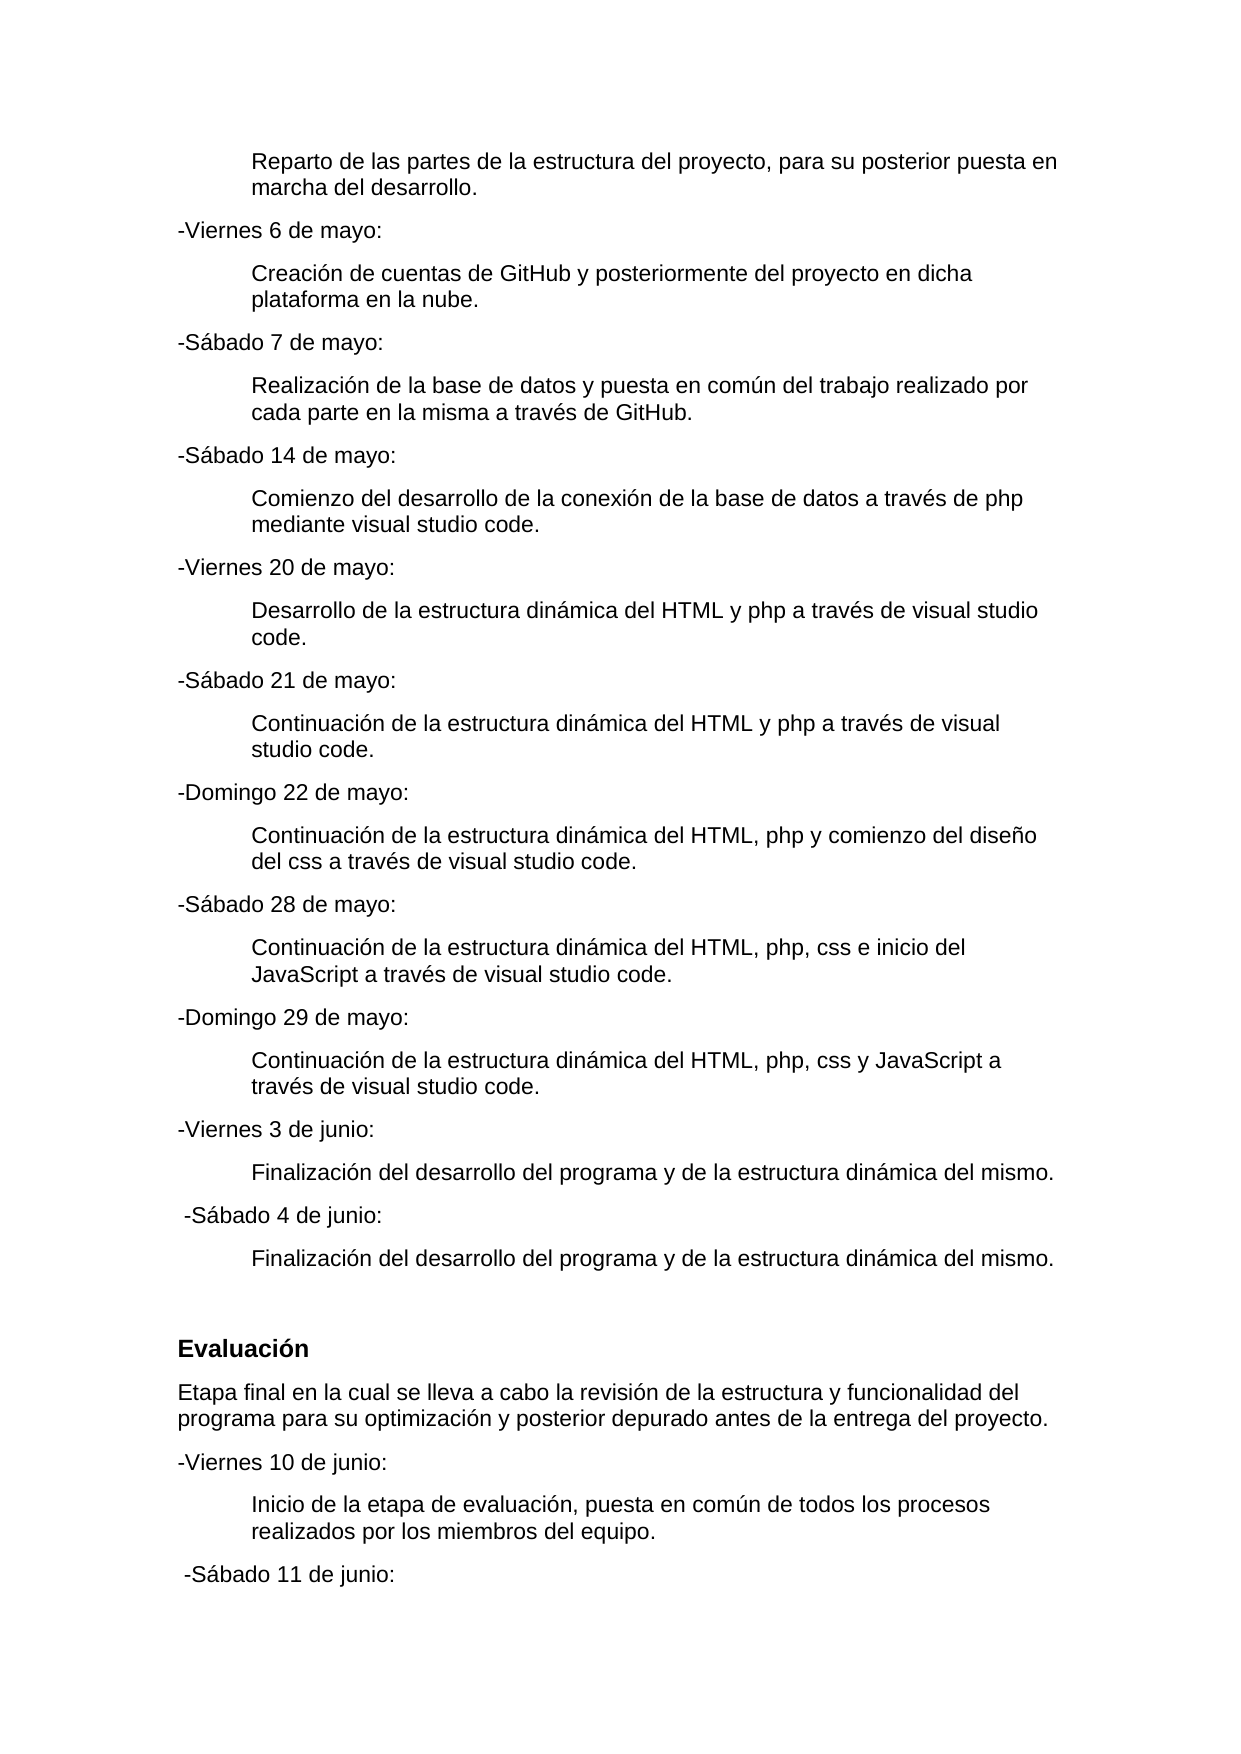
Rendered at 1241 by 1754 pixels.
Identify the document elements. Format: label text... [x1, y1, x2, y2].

text -Domingo 22 de mayo: [177, 779, 1063, 805]
text Desarrollo de la estructura dinámica del HTML y php a través de visual studio code. [251, 597, 1063, 650]
text Creación de cuentas de GitHub y posteriormente del proyecto en dicha plataforma en la nube. [251, 260, 1063, 313]
text -Sábado 4 de junio: [177, 1202, 1063, 1228]
text -Viernes 6 de mayo: [177, 217, 1063, 243]
text Continuación de la estructura dinámica del HTML, php y comienzo del diseño del css a través de visual studio code. [251, 822, 1063, 875]
text Finalización del desarrollo del programa y de la estructura dinámica del mismo. [177, 1245, 1063, 1272]
text -Sábado 21 de mayo: [177, 667, 1063, 693]
text -Viernes 3 de junio: [177, 1116, 1063, 1142]
text Inicio de la etapa de evaluación, puesta en común de todos los procesos realizados por los miembros del equipo. [251, 1491, 1063, 1544]
text Reparto de las partes de la estructura del proyecto, para su posterior puesta en marcha del desarrollo. [251, 148, 1063, 200]
text -Sábado 14 de mayo: [177, 442, 1063, 468]
text Comienzo del desarrollo de la conexión de la base de datos a través de php mediante visual studio code. [251, 485, 1063, 537]
text Evaluación [177, 1334, 1063, 1362]
text Continuación de la estructura dinámica del HTML y php a través de visual studio code. [251, 709, 1063, 762]
text Finalización del desarrollo del programa y de la estructura dinámica del mismo. [177, 1159, 1063, 1186]
text -Domingo 29 de mayo: [177, 1004, 1063, 1030]
text Etapa final en la cual se lleva a cabo la revisión de la estructura y funcionalidad del programa para su optimización y posterior depurado antes de la entrega del proyecto. [177, 1379, 1063, 1432]
text Continuación de la estructura dinámica del HTML, php, css e inicio del JavaScript a través de visual studio code. [251, 934, 1063, 987]
text -Viernes 10 de junio: [177, 1448, 1063, 1475]
text -Sábado 7 de mayo: [177, 329, 1063, 356]
text -Sábado 11 de junio: [177, 1561, 1063, 1587]
text Continuación de la estructura dinámica del HTML, php, css y JavaScript a través de visual studio code. [251, 1047, 1063, 1099]
text -Sábado 28 de mayo: [177, 891, 1063, 918]
text Realización de la base de datos y puesta en común del trabajo realizado por cada parte en la misma a través de GitHub. [251, 372, 1063, 425]
text -Viernes 20 de mayo: [177, 554, 1063, 581]
